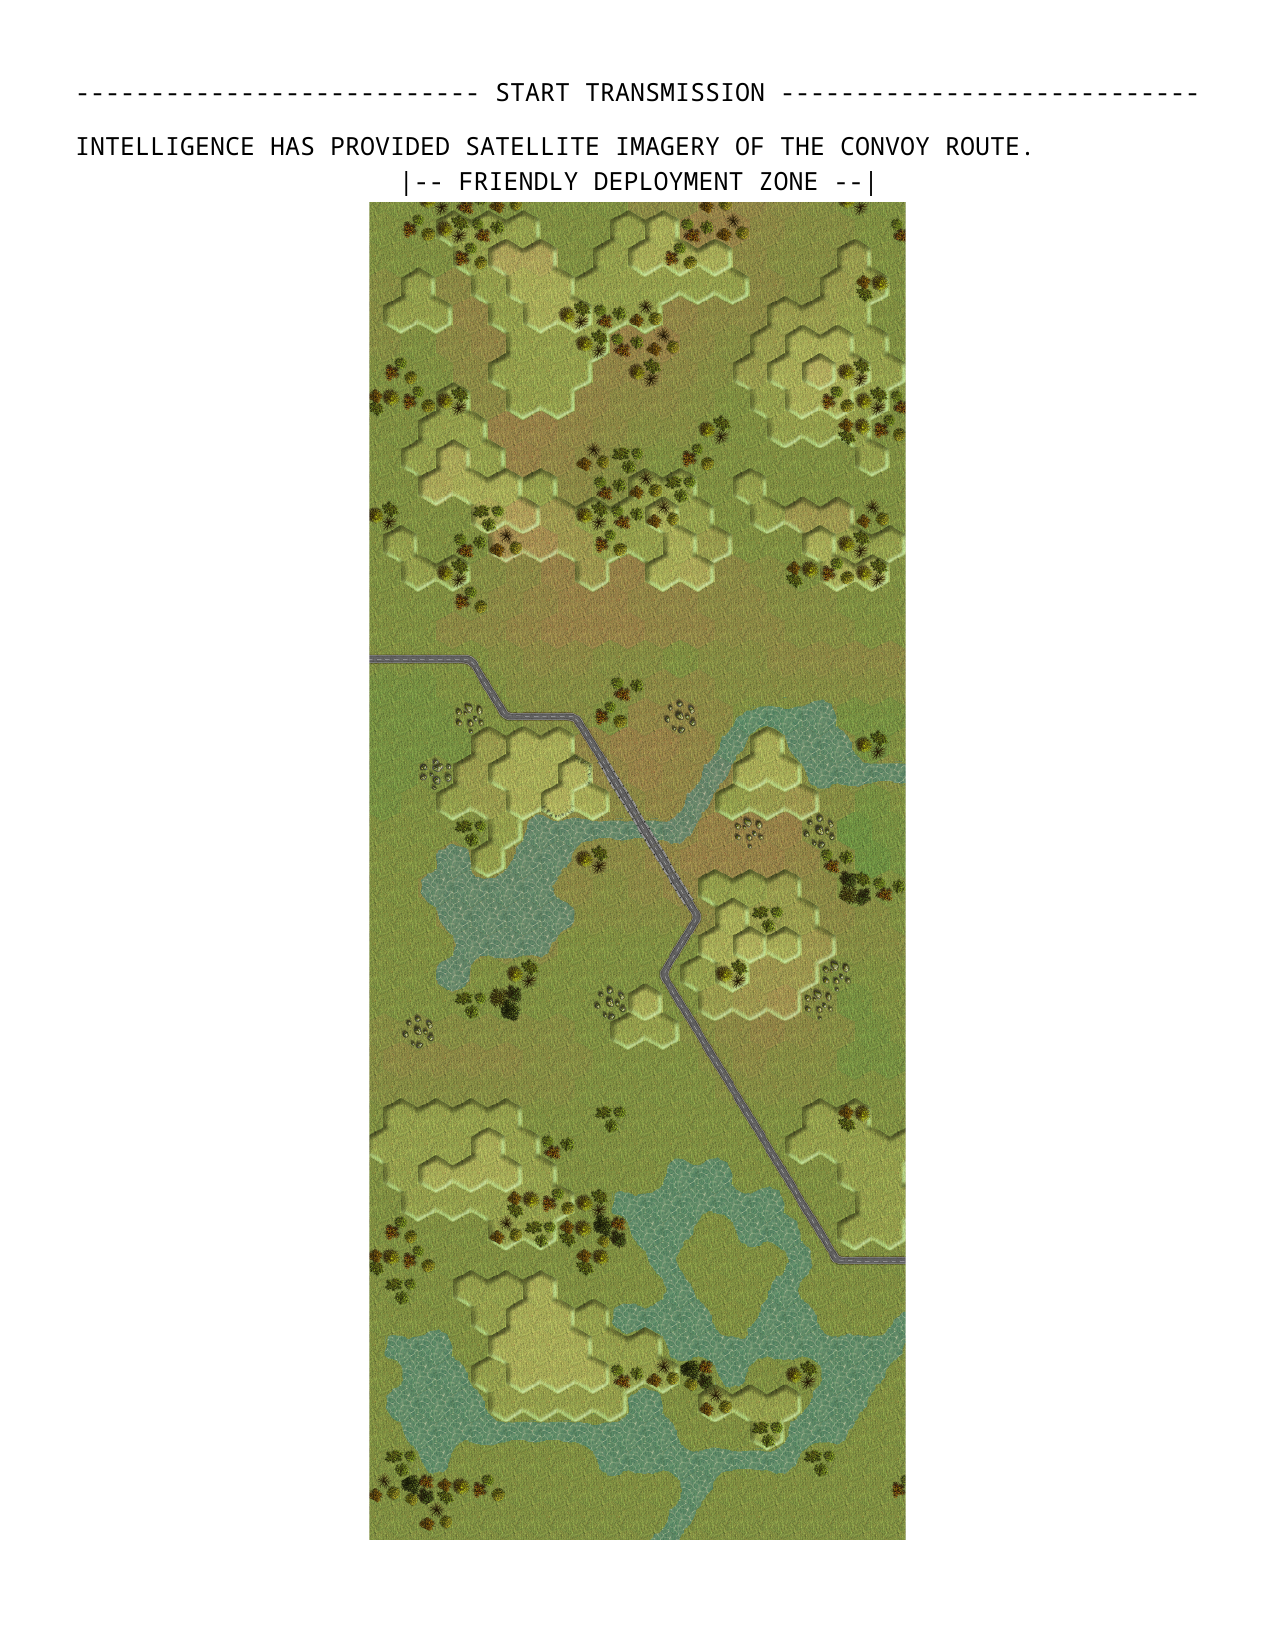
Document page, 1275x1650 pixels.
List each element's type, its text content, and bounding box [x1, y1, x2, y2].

text --------------------------- START TRANSMISSION ---------------------------- [75, 75, 1200, 109]
text INTELLIGENCE HAS PROVIDED SATELLITE IMAGERY OF THE CONVOY ROUTE. [75, 128, 1200, 162]
picture [369, 202, 906, 1540]
